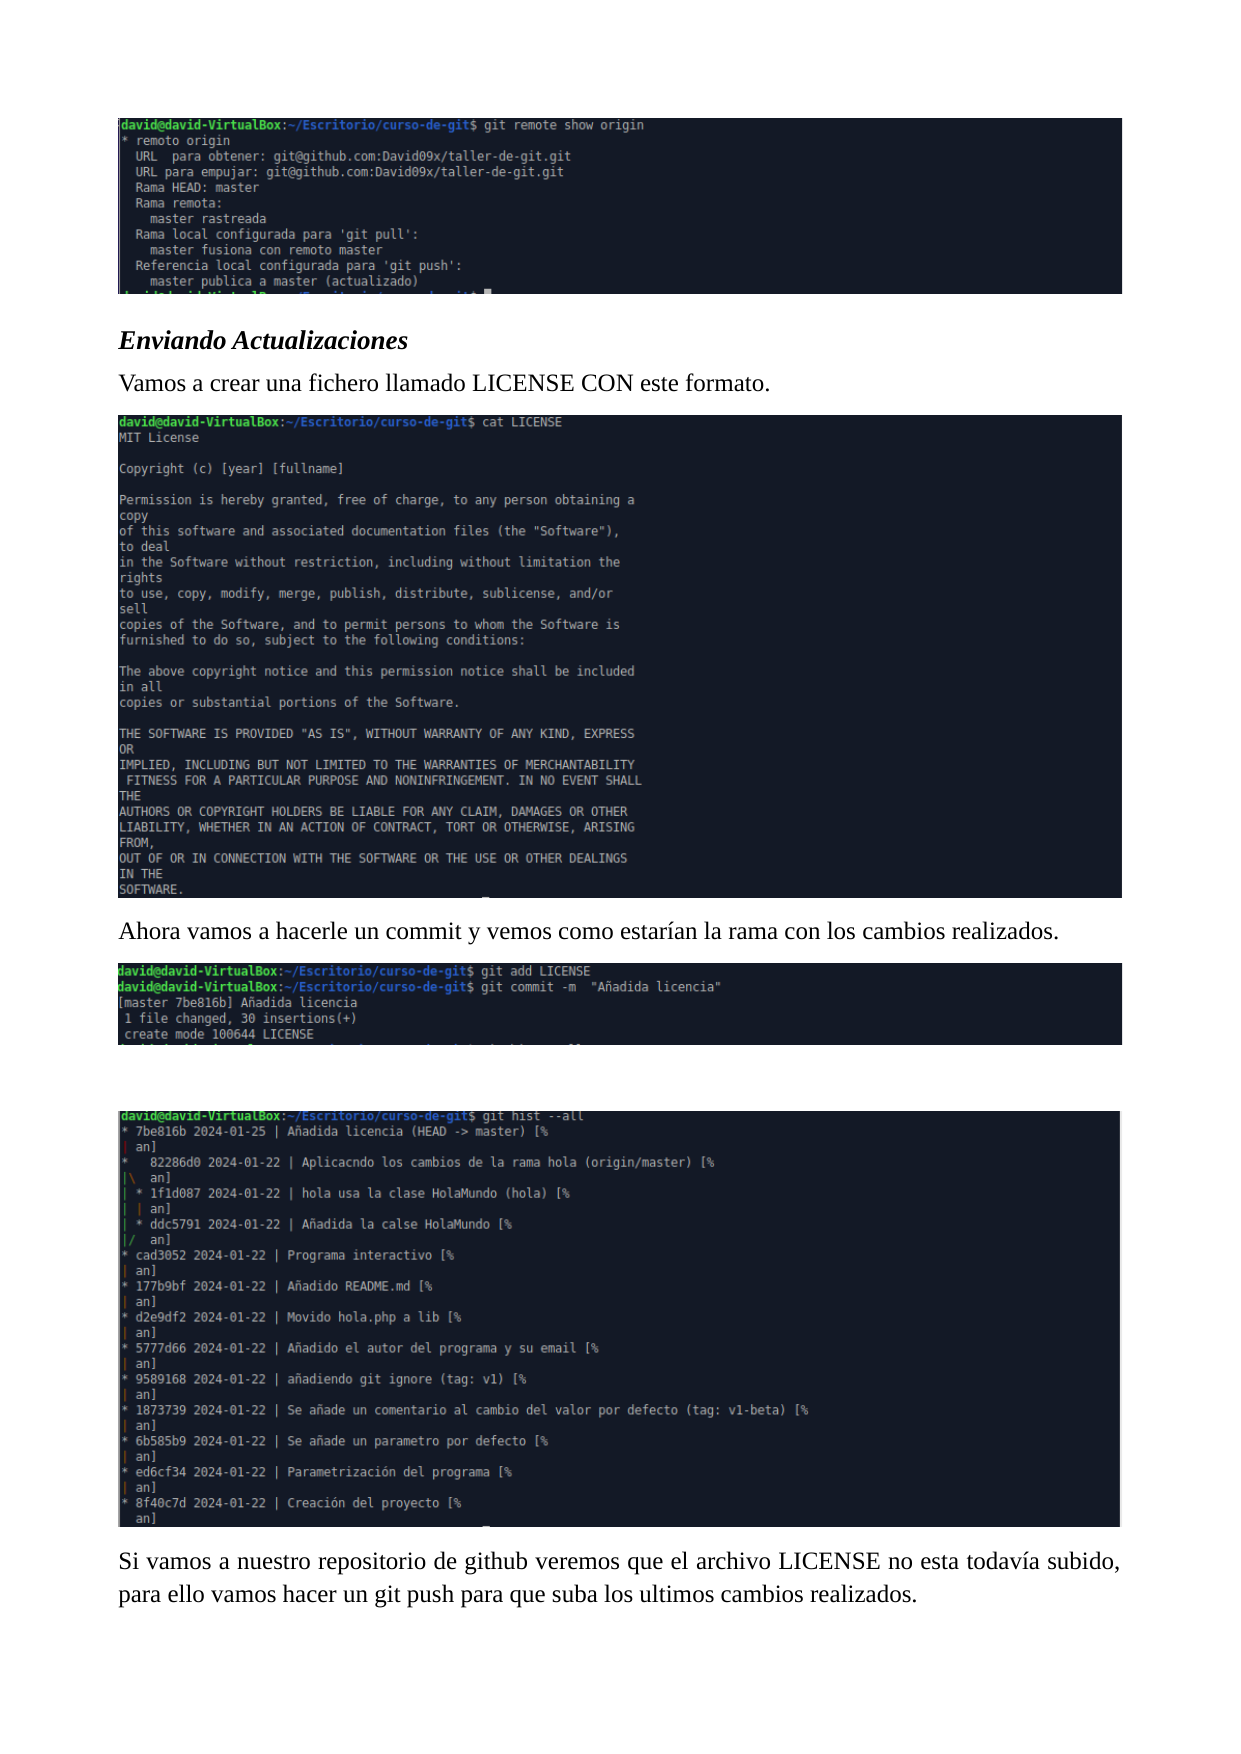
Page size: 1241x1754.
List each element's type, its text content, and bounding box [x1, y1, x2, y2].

picture [118, 963, 1123, 1045]
subtitle Enviando Actualizaciones [118, 324, 1122, 356]
picture [118, 118, 1123, 294]
picture [118, 1111, 1123, 1527]
text Vamos a crear una fichero llamado LICENSE CON este formato. [118, 368, 1122, 397]
text Si vamos a nuestro repositorio de github veremos que el archivo LICENSE no esta todavía subido, para ello vamos hacer un git push para que suba los ultimos cambios realizados. [118, 1546, 1122, 1608]
text Ahora vamos a hacerle un commit y vemos como estarían la rama con los cambios realizados. [118, 916, 1122, 945]
picture [118, 415, 1123, 898]
